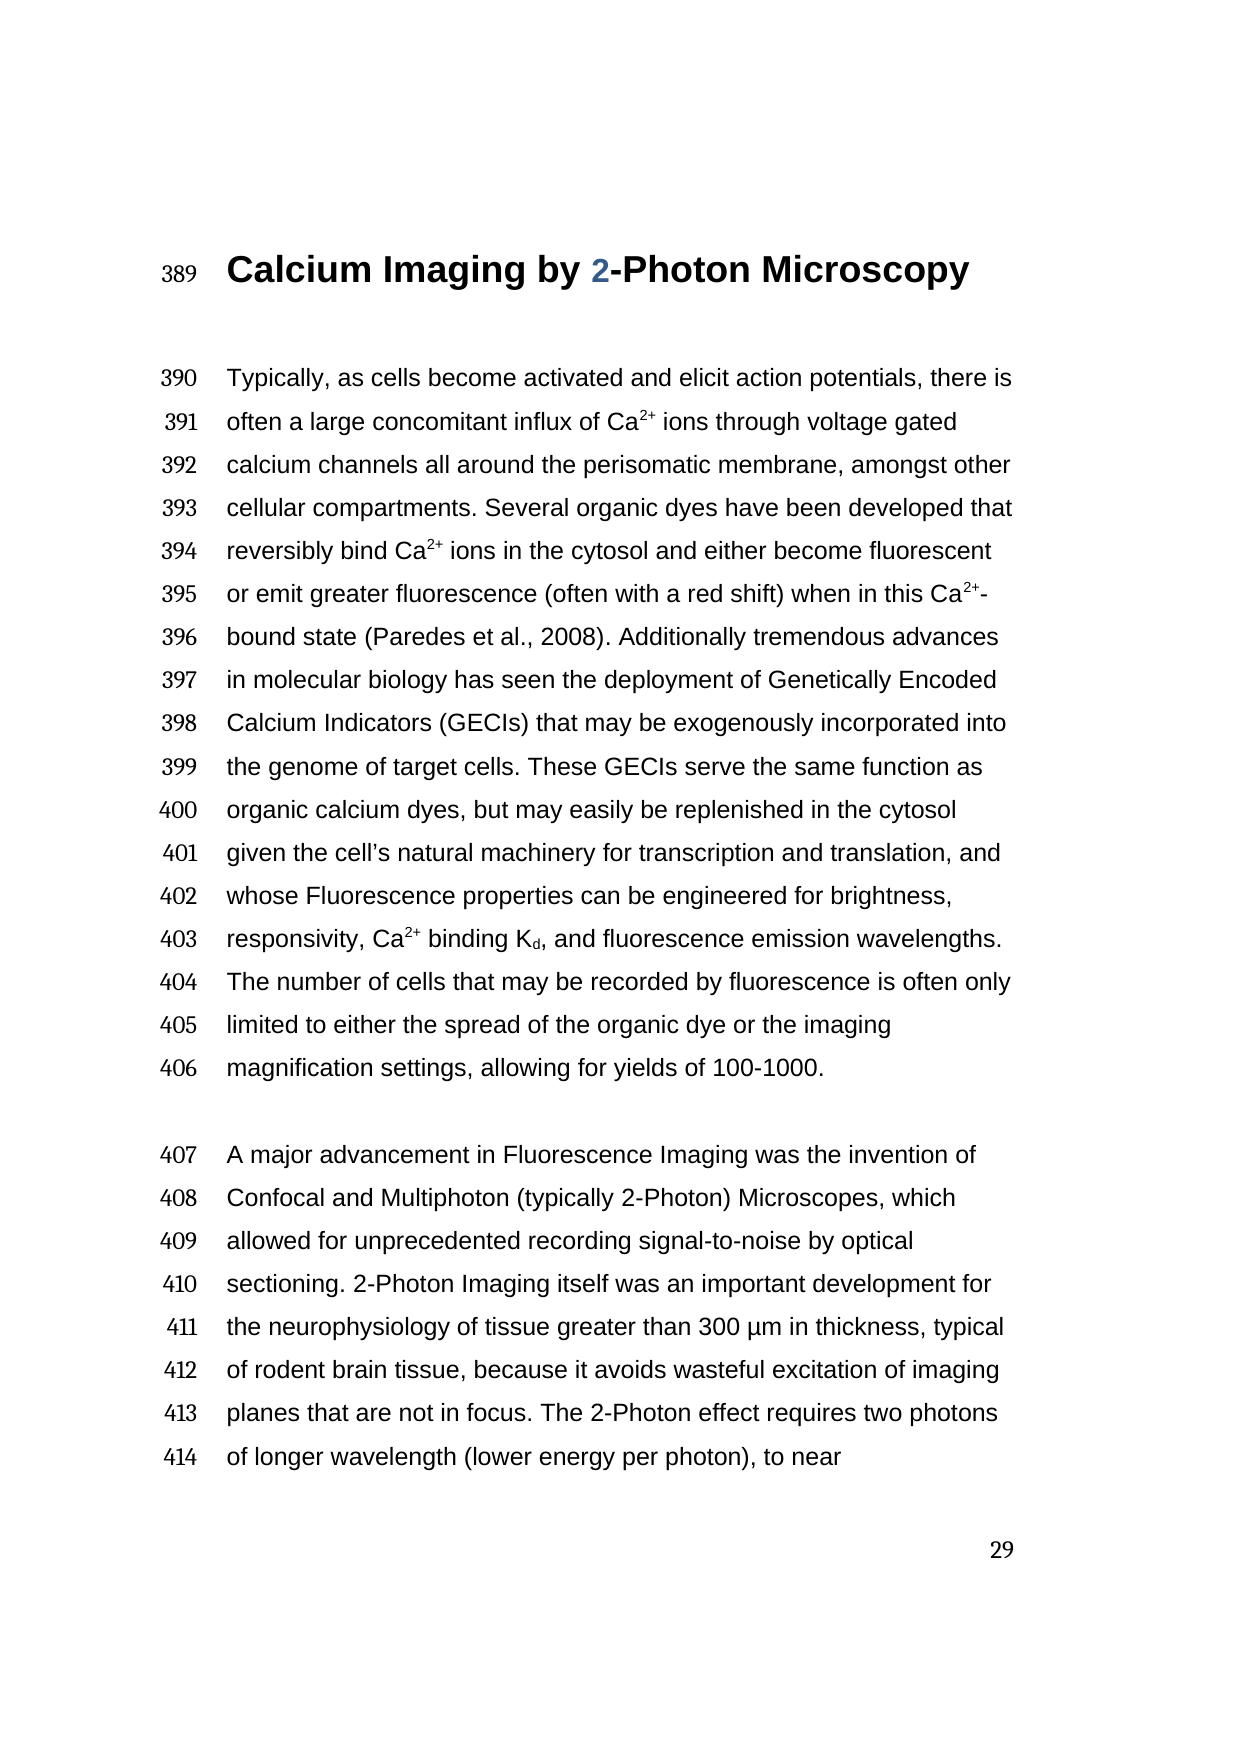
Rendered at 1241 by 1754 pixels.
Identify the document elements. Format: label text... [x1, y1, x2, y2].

text A major advancement in Fluorescence Imaging was the invention of Confocal and Multiphoton (typically 2-Photon) Microscopes, which allowed for unprecedented recording signal-to-noise by optical sectioning. 2-Photon Imaging itself was an important development for the neurophysiology of tissue greater than 300 µm in thickness, typical of rodent brain tissue, because it avoids wasteful excitation of imaging planes that are not in focus. The 2-Photon effect requires two photons of longer wavelength (lower energy per photon), to near [226, 1139, 1014, 1470]
subtitle Calcium Imaging by 2-Photon Microscopy [226, 247, 1014, 290]
text Typically, as cells become activated and elicit action potentials, there is often a large concomitant influx of Ca2+ ions through voltage gated calcium channels all around the perisomatic membrane, amongst other cellular compartments. Several organic dyes have been developed that reversibly bind Ca2+ ions in the cytosol and either become fluorescent or emit greater fluorescence (often with a red shift) when in this Ca2+-bound state (Paredes et al., 2008)⁠. Additionally tremendous advances in molecular biology has seen the deployment of Genetically Encoded Calcium Indicators (GECIs) that may be exogenously incorporated into the genome of target cells. These GECIs serve the same function as organic calcium dyes, but may easily be replenished in the cytosol given the cell’s natural machinery for transcription and translation, and whose Fluorescence properties can be engineered for brightness, responsivity, Ca2+ binding Kd, and fluorescence emission wavelengths. The number of cells that may be recorded by fluorescence is often only limited to either the spread of the organic dye or the imaging magnification settings, allowing for yields of 100-1000. [226, 363, 1014, 1082]
